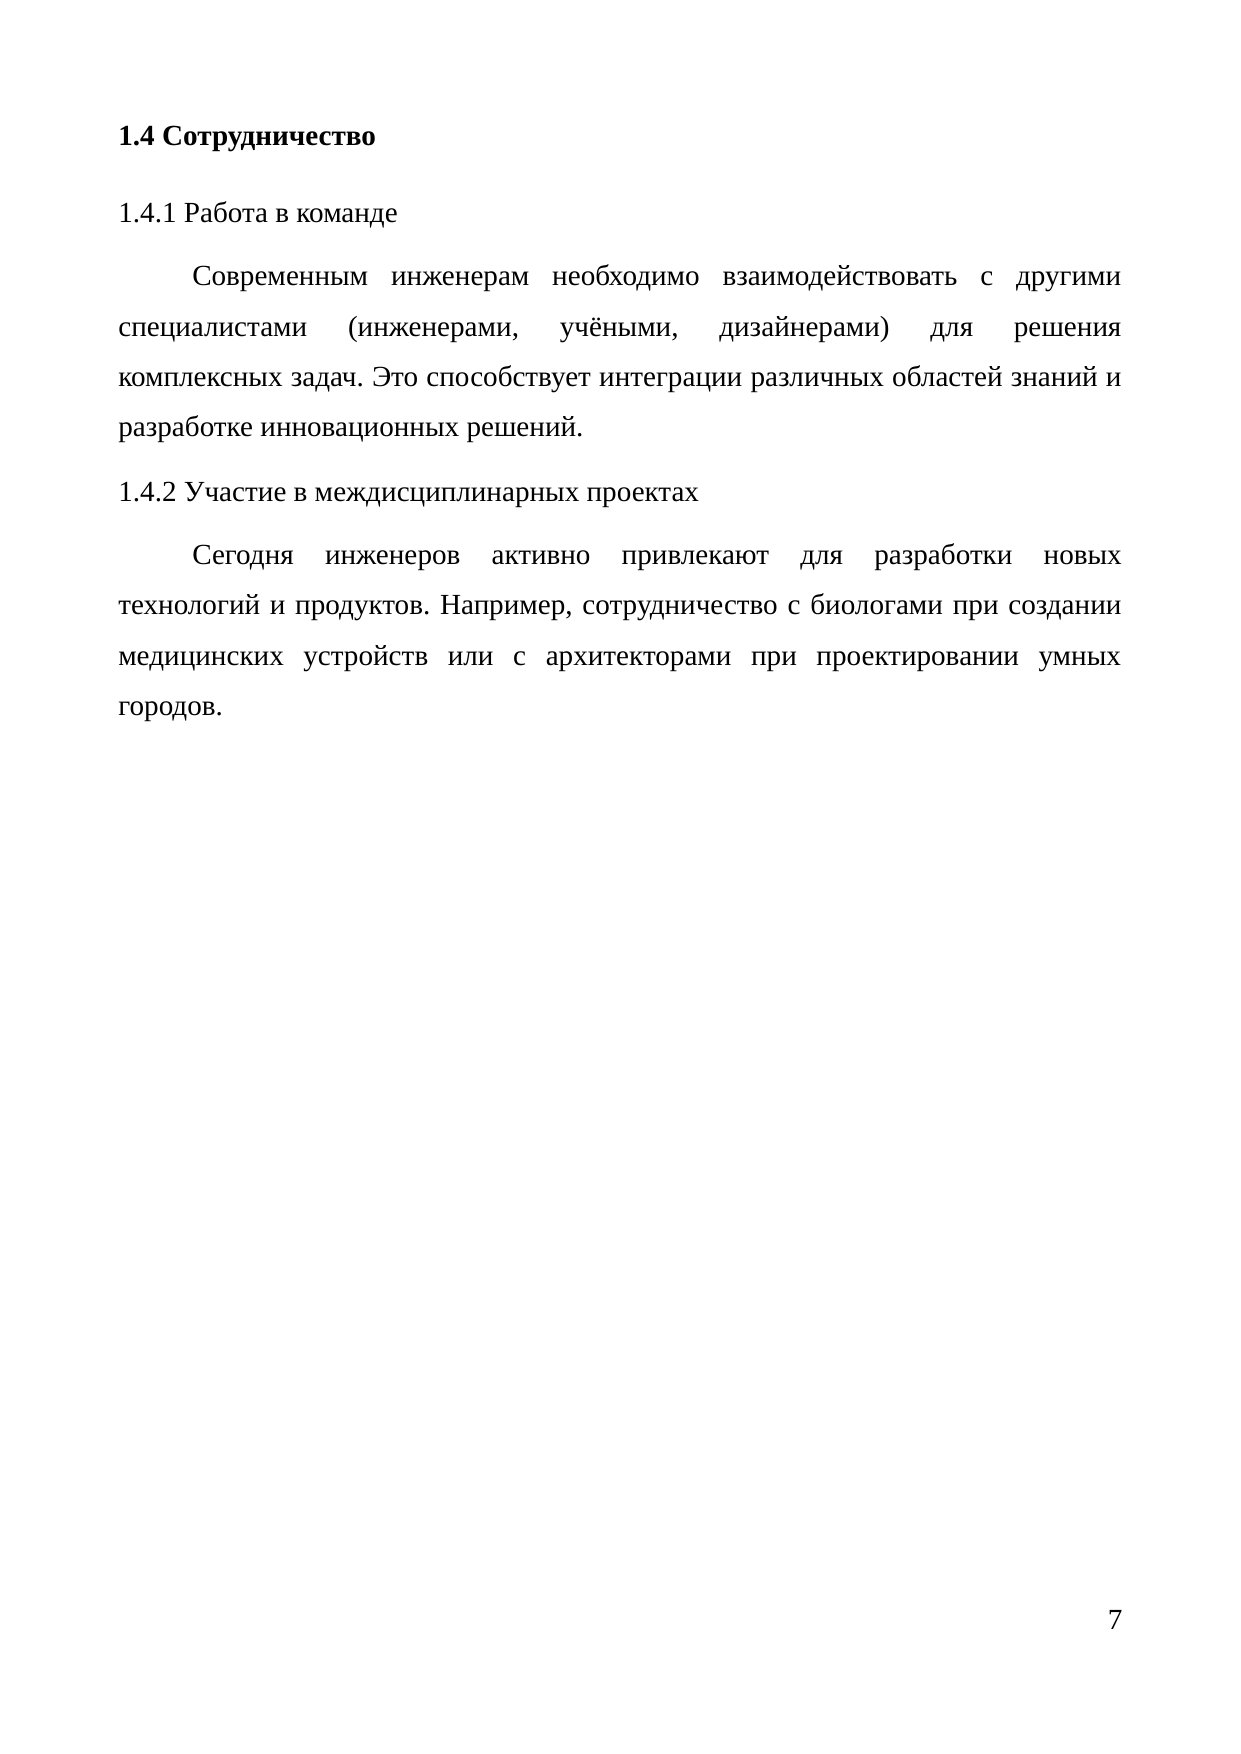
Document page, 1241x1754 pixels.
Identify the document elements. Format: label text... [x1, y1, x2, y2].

text Сегодня инженеров активно привлекают для разработки новых технологий и продуктов. Например, сотрудничество с биологами при создании медицинских устройств или с архитекторами при проектировании умных городов. [118, 537, 1122, 721]
text Современным инженерам необходимо взаимодействовать с другими специалистами (инженерами, учёными, дизайнерами) для решения комплексных задач. Это способствует интеграции различных областей знаний и разработке инновационных решений. [118, 258, 1122, 443]
subtitle Участие в междисциплинарных проектах [118, 474, 1122, 508]
subtitle Сотрудничество [118, 118, 1122, 152]
subtitle Работа в команде [118, 196, 1122, 229]
